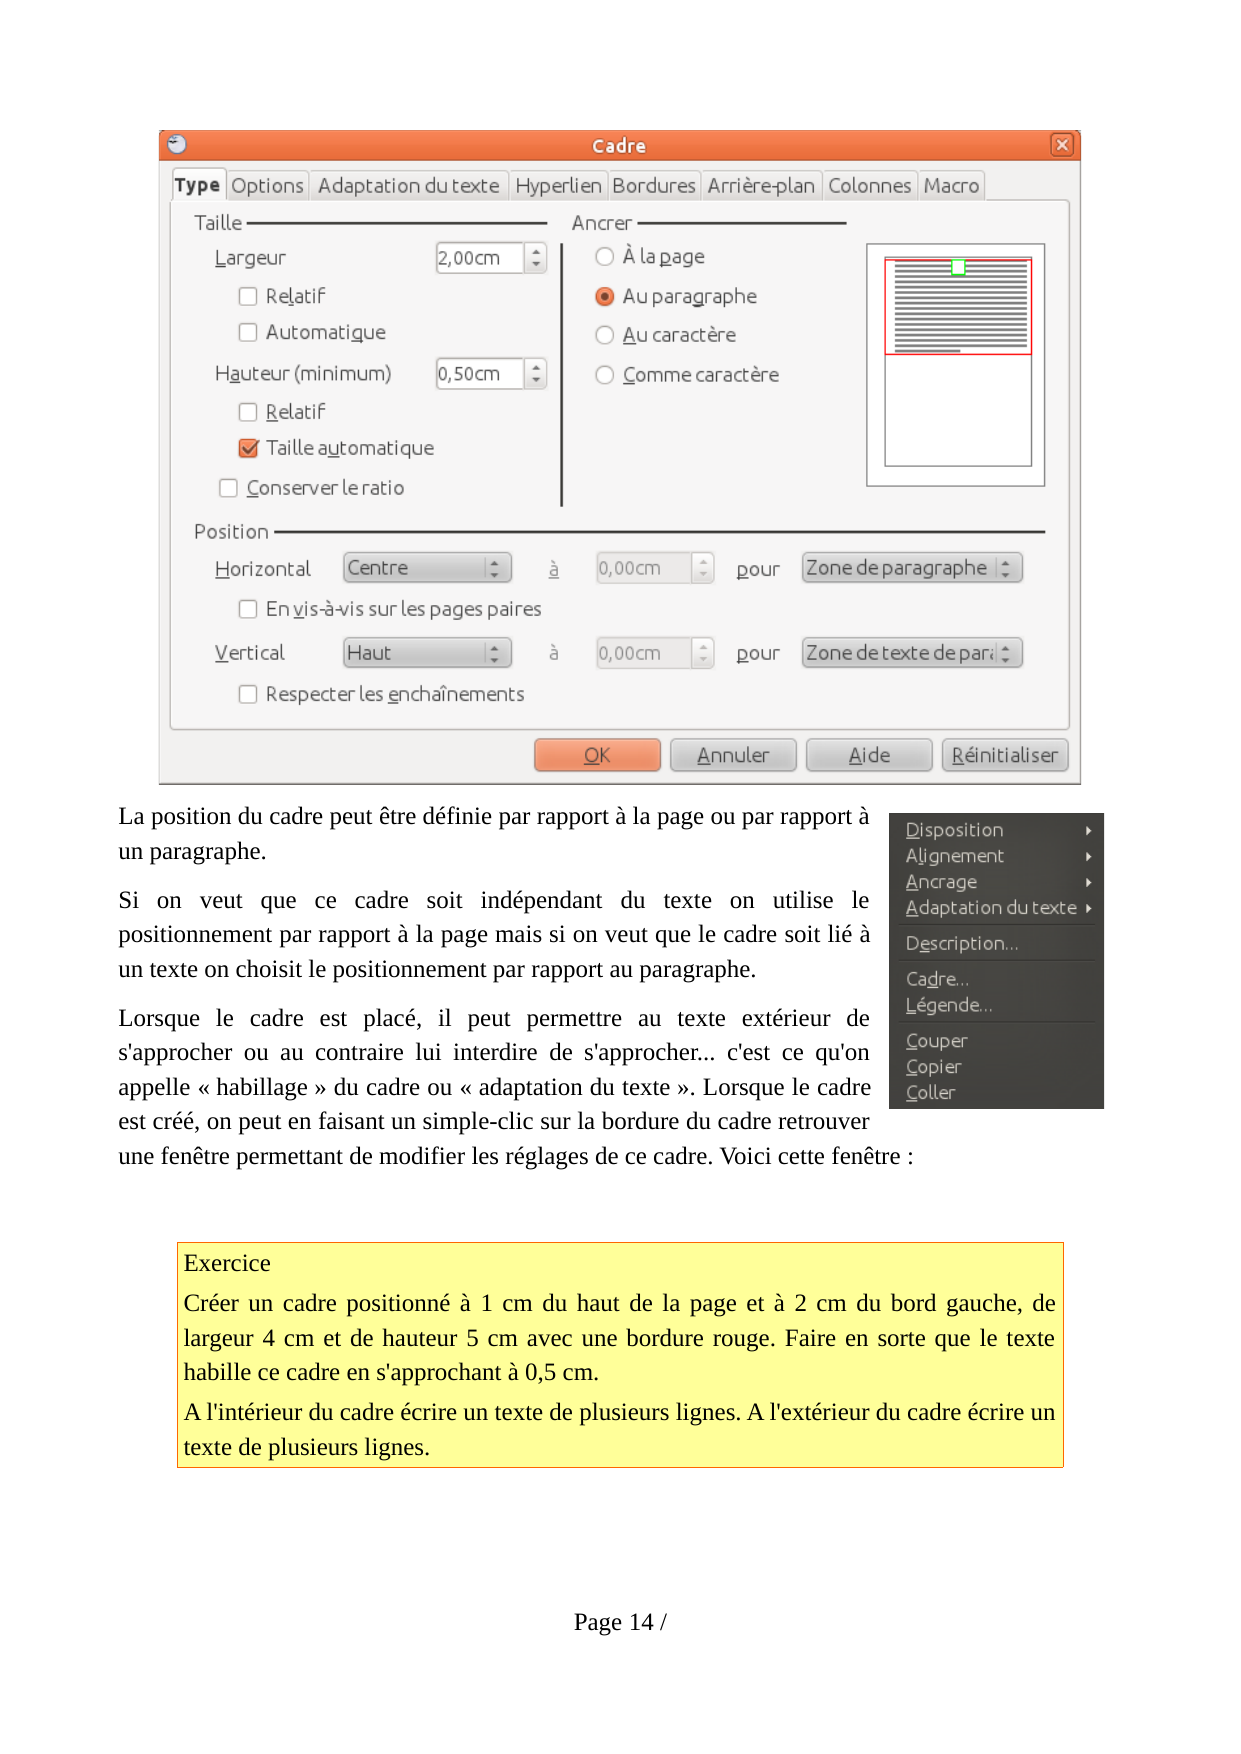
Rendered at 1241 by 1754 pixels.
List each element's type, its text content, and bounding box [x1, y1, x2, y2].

text La position du cadre peut être définie par rapport à la page ou par rapport à un paragraphe. [118, 118, 1122, 864]
text A l'intérieur du cadre écrire un texte de plusieurs lignes. A l'extérieur du cadre écrire un texte de plusieurs lignes. [178, 1391, 1063, 1467]
text Si on veut que ce cadre soit indépendant du texte on utilise le positionnement par rapport à la page mais si on veut que le cadre soit lié à un texte on choisit le positionnement par rapport au paragraphe. [118, 885, 889, 983]
text Créer un cadre positionné à 1 cm du haut de la page et à 2 cm du bord gauche, de largeur 4 cm et de hauteur 5 cm avec une bordure rouge. Faire en sorte que le texte habille ce cadre en s'approchant à 0,5 cm. [178, 1282, 1063, 1386]
picture [889, 813, 1105, 1109]
picture [158, 130, 1082, 785]
text Exercice [178, 1243, 1063, 1277]
text Lorsque le cadre est placé, il peut permettre au texte extérieur de s'approcher ou au contraire lui interdire de s'approcher... c'est ce qu'on appelle « habillage » du cadre ou « adaptation du texte ». Lorsque le cadre est créé, on peut en faisant un simple-clic sur la bordure du cadre retrouver une fenêtre permettant de modifier les réglages de ce cadre. Voici cette fenêtre : [118, 1003, 1122, 1169]
